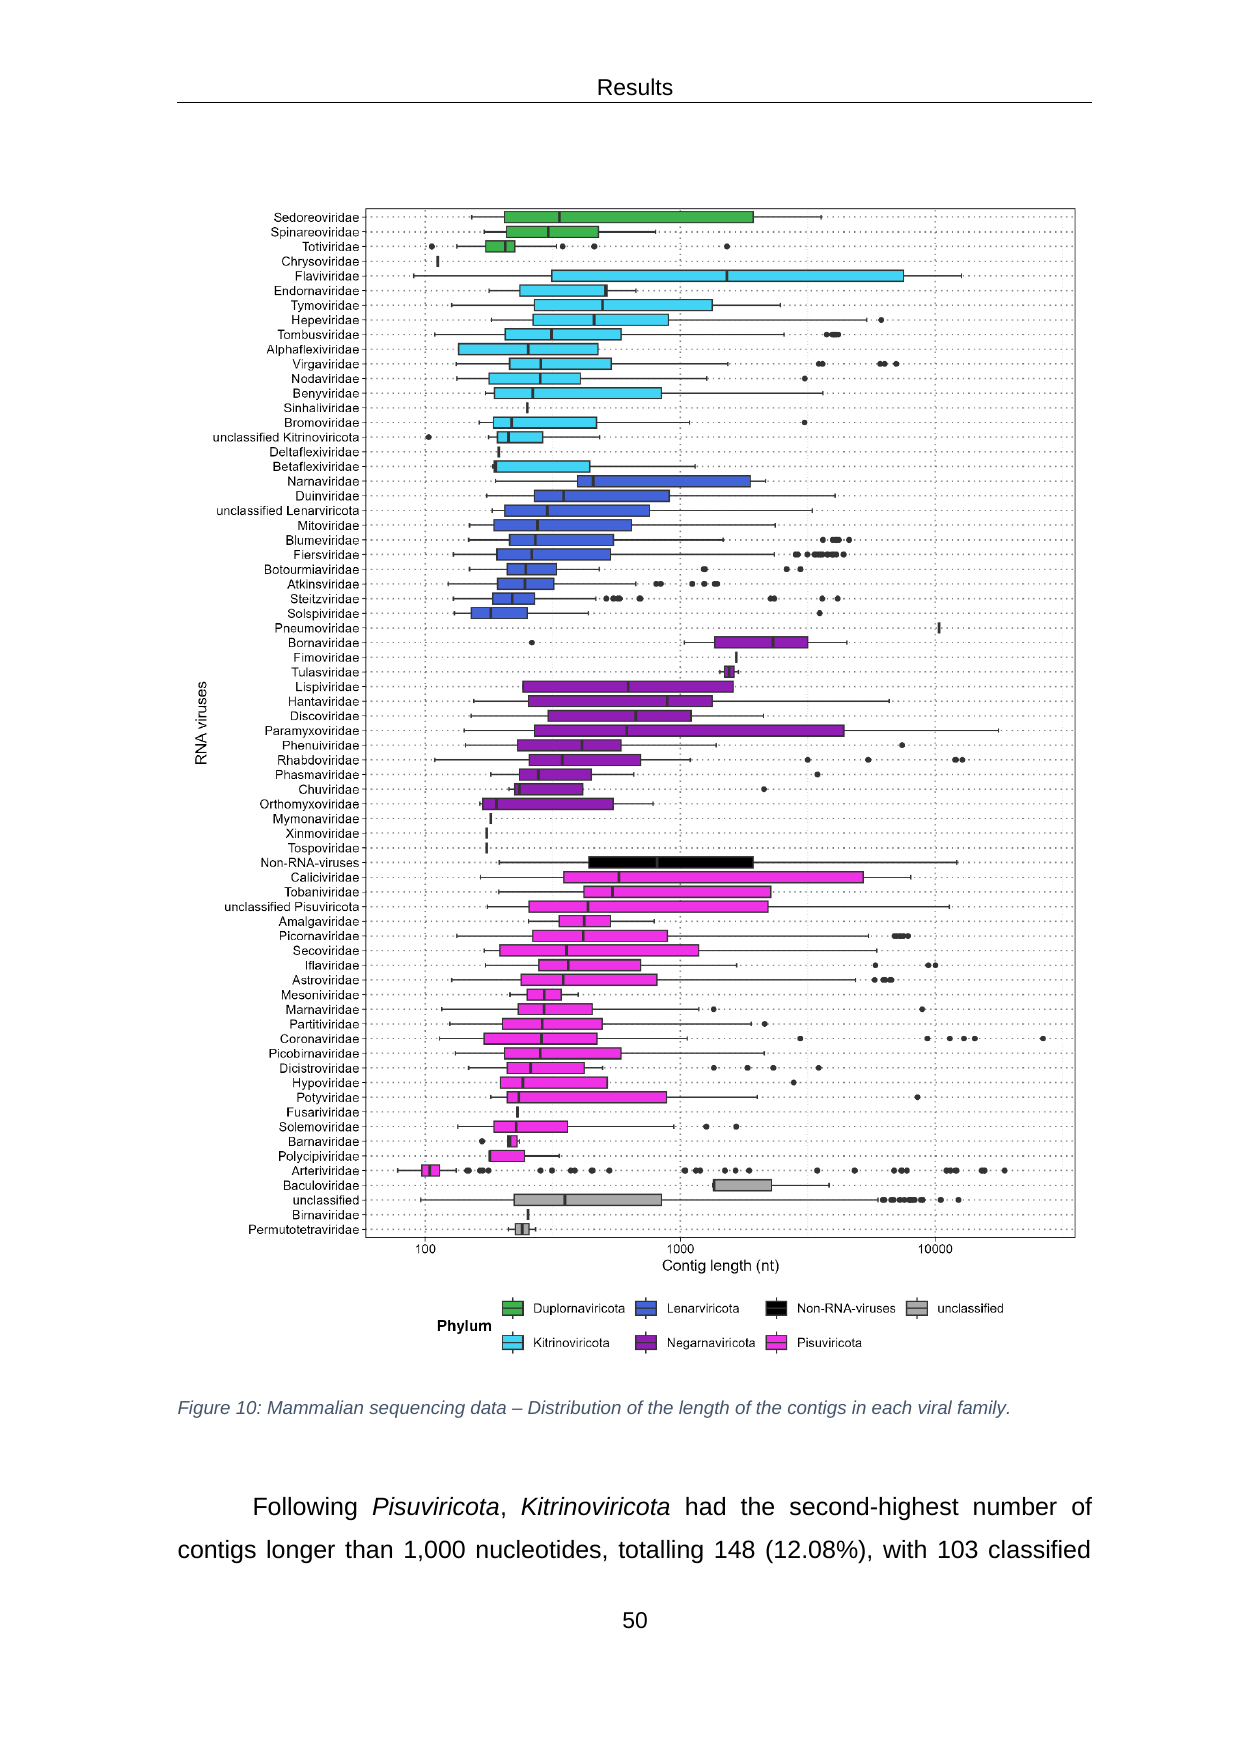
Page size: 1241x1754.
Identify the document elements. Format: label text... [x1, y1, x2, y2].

text Following Pisuviricota, Kitrinoviricota had the second-highest number of contigs longer than 1,000 nucleotides, totalling 148 (12.08%), with 103 classified [177, 1492, 1092, 1564]
text Figure 10: Mammalian sequencing data – Distribution of the length of the contigs in each viral family. [177, 1397, 1092, 1418]
